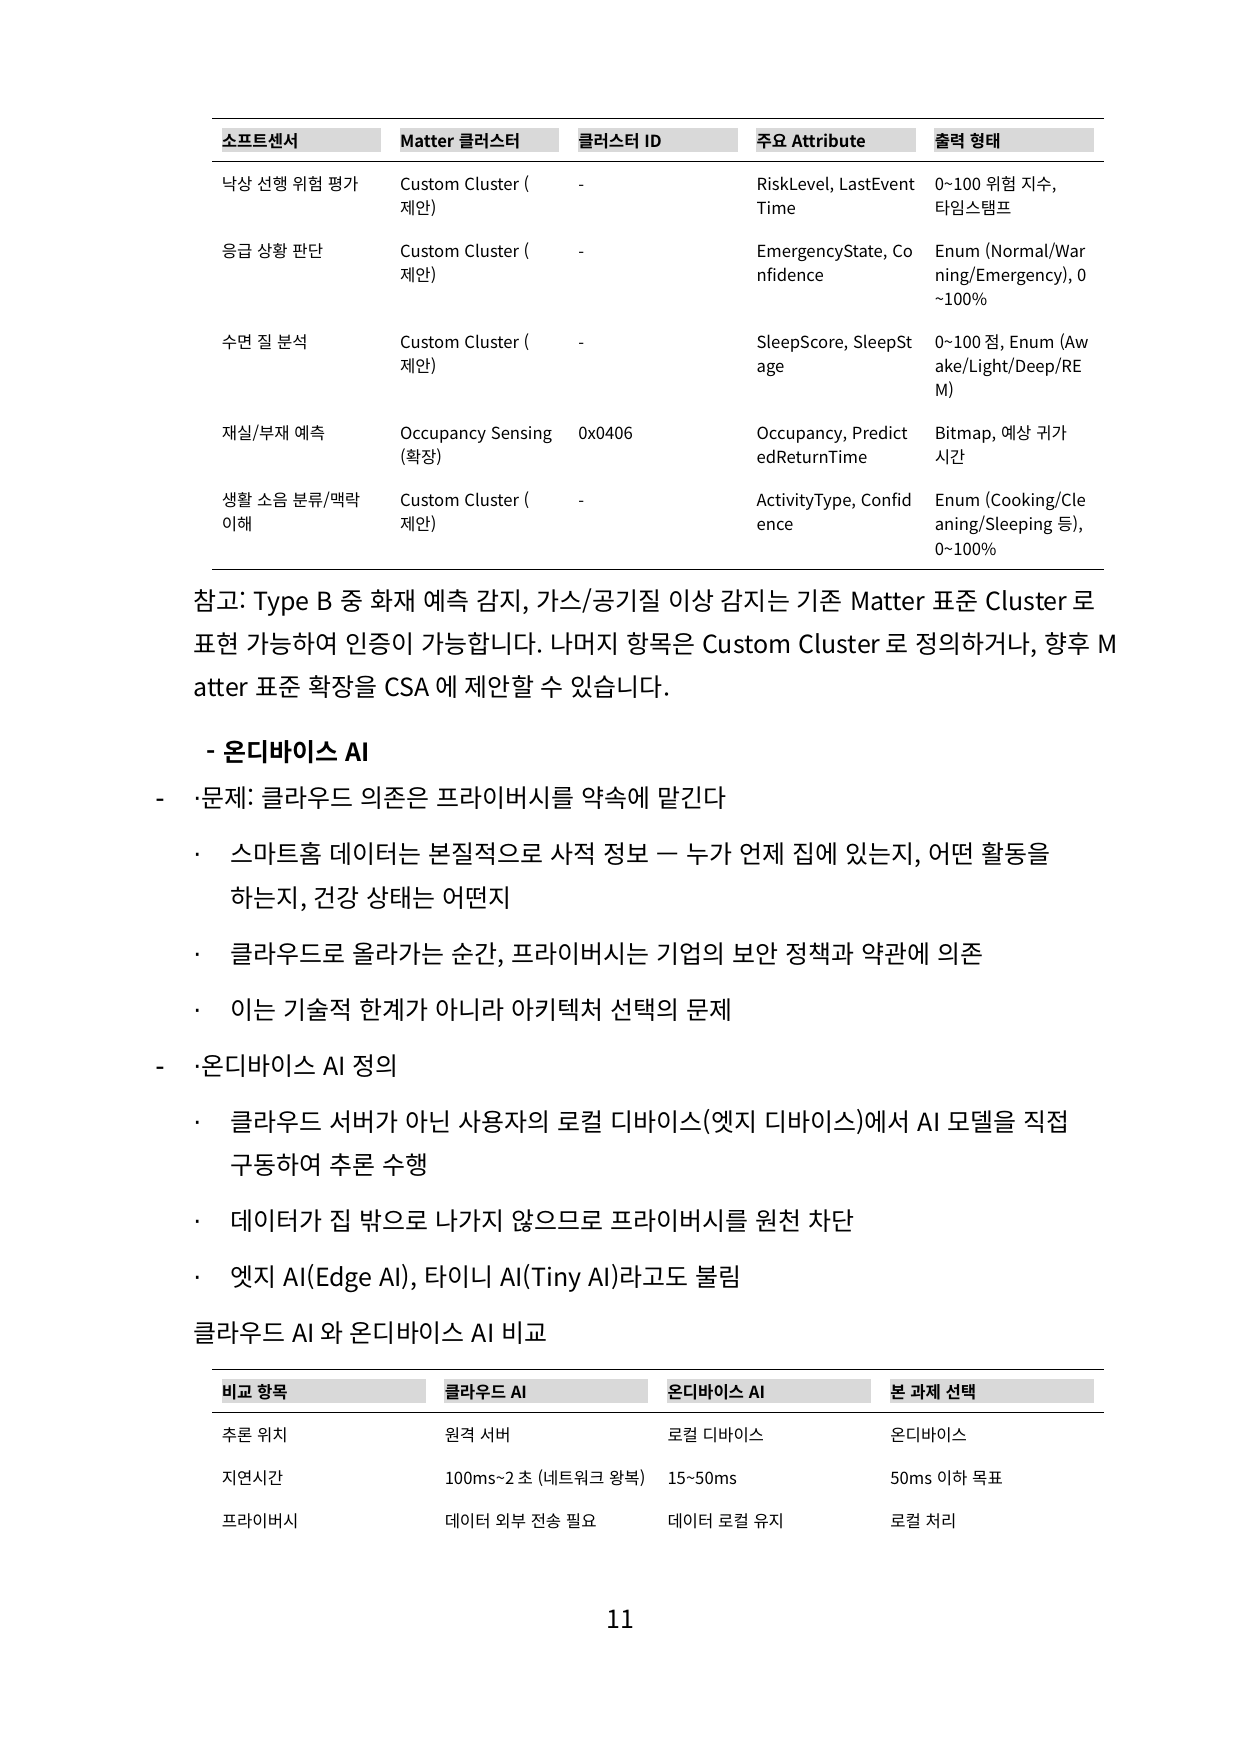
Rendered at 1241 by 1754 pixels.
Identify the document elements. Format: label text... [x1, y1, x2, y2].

table_cell 50ms 이하 목표 [881, 1455, 1103, 1498]
table_header 클라우드 AI [435, 1370, 658, 1412]
table_cell 로컬 처리 [881, 1498, 1103, 1541]
table_cell - [569, 162, 747, 228]
table_header 클러스터 ID [569, 119, 747, 161]
table_cell 응급 상황 판단 [212, 228, 391, 319]
table_cell 재실/부재 예측 [212, 411, 391, 478]
table_header 온디바이스 AI [658, 1370, 881, 1412]
table_header 본 과제 선택 [881, 1370, 1103, 1412]
table_header Matter 클러스터 [391, 119, 569, 161]
table_cell RiskLevel, LastEventTime [747, 162, 925, 228]
table_cell 데이터 로컬 유지 [658, 1498, 881, 1541]
table_cell ActivityType, Confidence [747, 478, 925, 569]
list 클라우드 AI와 온디바이스 AI 비교 [156, 1313, 1122, 1349]
table_cell 프라이버시 [212, 1498, 435, 1541]
table_cell Enum (Cooking/Cleaning/Sleeping 등), 0~100% [925, 478, 1103, 569]
table_cell Enum (Normal/Warning/Emergency), 0~100% [925, 228, 1103, 319]
table_cell EmergencyState, Confidence [747, 228, 925, 319]
table_cell 추론 위치 [212, 1413, 435, 1455]
table_header 소프트센서 [212, 119, 391, 161]
table_cell Occupancy, PredictedReturnTime [747, 411, 925, 478]
table_header 주요 Attribute [747, 119, 925, 161]
table_cell Custom Cluster (제안) [391, 162, 569, 228]
list ⋅온디바이스 AI 정의 [156, 1046, 1122, 1082]
list 이는 기술적 한계가 아니라 아키텍처 선택의 문제 [193, 990, 1122, 1026]
table_cell 0~100점, Enum (Awake/Light/Deep/REM) [925, 320, 1103, 411]
table_cell 지연시간 [212, 1455, 435, 1498]
table_cell Custom Cluster (제안) [391, 228, 569, 319]
table_cell 생활 소음 분류/맥락 이해 [212, 478, 391, 569]
subtitle - 온디바이스 AI [207, 733, 1122, 769]
table_cell 100ms~2초 (네트워크 왕복) [435, 1455, 658, 1498]
table_header 출력 형태 [925, 119, 1103, 161]
table_cell 데이터 외부 전송 필요 [435, 1498, 658, 1541]
table_cell - [569, 478, 747, 569]
table_cell Bitmap, 예상 귀가 시간 [925, 411, 1103, 478]
list 클라우드 서버가 아닌 사용자의 로컬 디바이스(엣지 디바이스)에서 AI 모델을 직접 구동하여 추론 수행 [193, 1102, 1122, 1182]
list 데이터가 집 밖으로 나가지 않으므로 프라이버시를 원천 차단 [193, 1201, 1122, 1238]
table_cell 온디바이스 [881, 1413, 1103, 1455]
list 스마트홈 데이터는 본질적으로 사적 정보 — 누가 언제 집에 있는지, 어떤 활동을 하는지, 건강 상태는 어떤지 [193, 835, 1122, 914]
table_cell 15~50ms [658, 1455, 881, 1498]
table_cell 낙상 선행 위험 평가 [212, 162, 391, 228]
table_cell 0~100 위험 지수, 타임스탬프 [925, 162, 1103, 228]
table_cell SleepScore, SleepStage [747, 320, 925, 411]
list 참고: Type B 중 화재 예측 감지, 가스/공기질 이상 감지는 기존 Matter 표준 Cluster로 표현 가능하여 인증이 가능합니다. 나머지 항목은 Custom Cluster로 정의하거나, 향후 Matter 표준 확장을 CSA에 제안할 수 있습니다. [156, 581, 1122, 704]
table_cell Occupancy Sensing (확장) [391, 411, 569, 478]
table_cell 원격 서버 [435, 1413, 658, 1455]
list 엣지 AI(Edge AI), 타이니 AI(Tiny AI)라고도 불림 [193, 1257, 1122, 1294]
list 클라우드로 올라가는 순간, 프라이버시는 기업의 보안 정책과 약관에 의존 [193, 934, 1122, 971]
table_cell 0x0406 [569, 411, 747, 478]
table_cell - [569, 228, 747, 319]
table_cell 수면 질 분석 [212, 320, 391, 411]
table_cell - [569, 320, 747, 411]
table_cell Custom Cluster (제안) [391, 478, 569, 569]
table_header 비교 항목 [212, 1370, 435, 1412]
table_cell Custom Cluster (제안) [391, 320, 569, 411]
table_cell 로컬 디바이스 [658, 1413, 881, 1455]
list ⋅문제: 클라우드 의존은 프라이버시를 약속에 맡긴다 [156, 779, 1122, 815]
